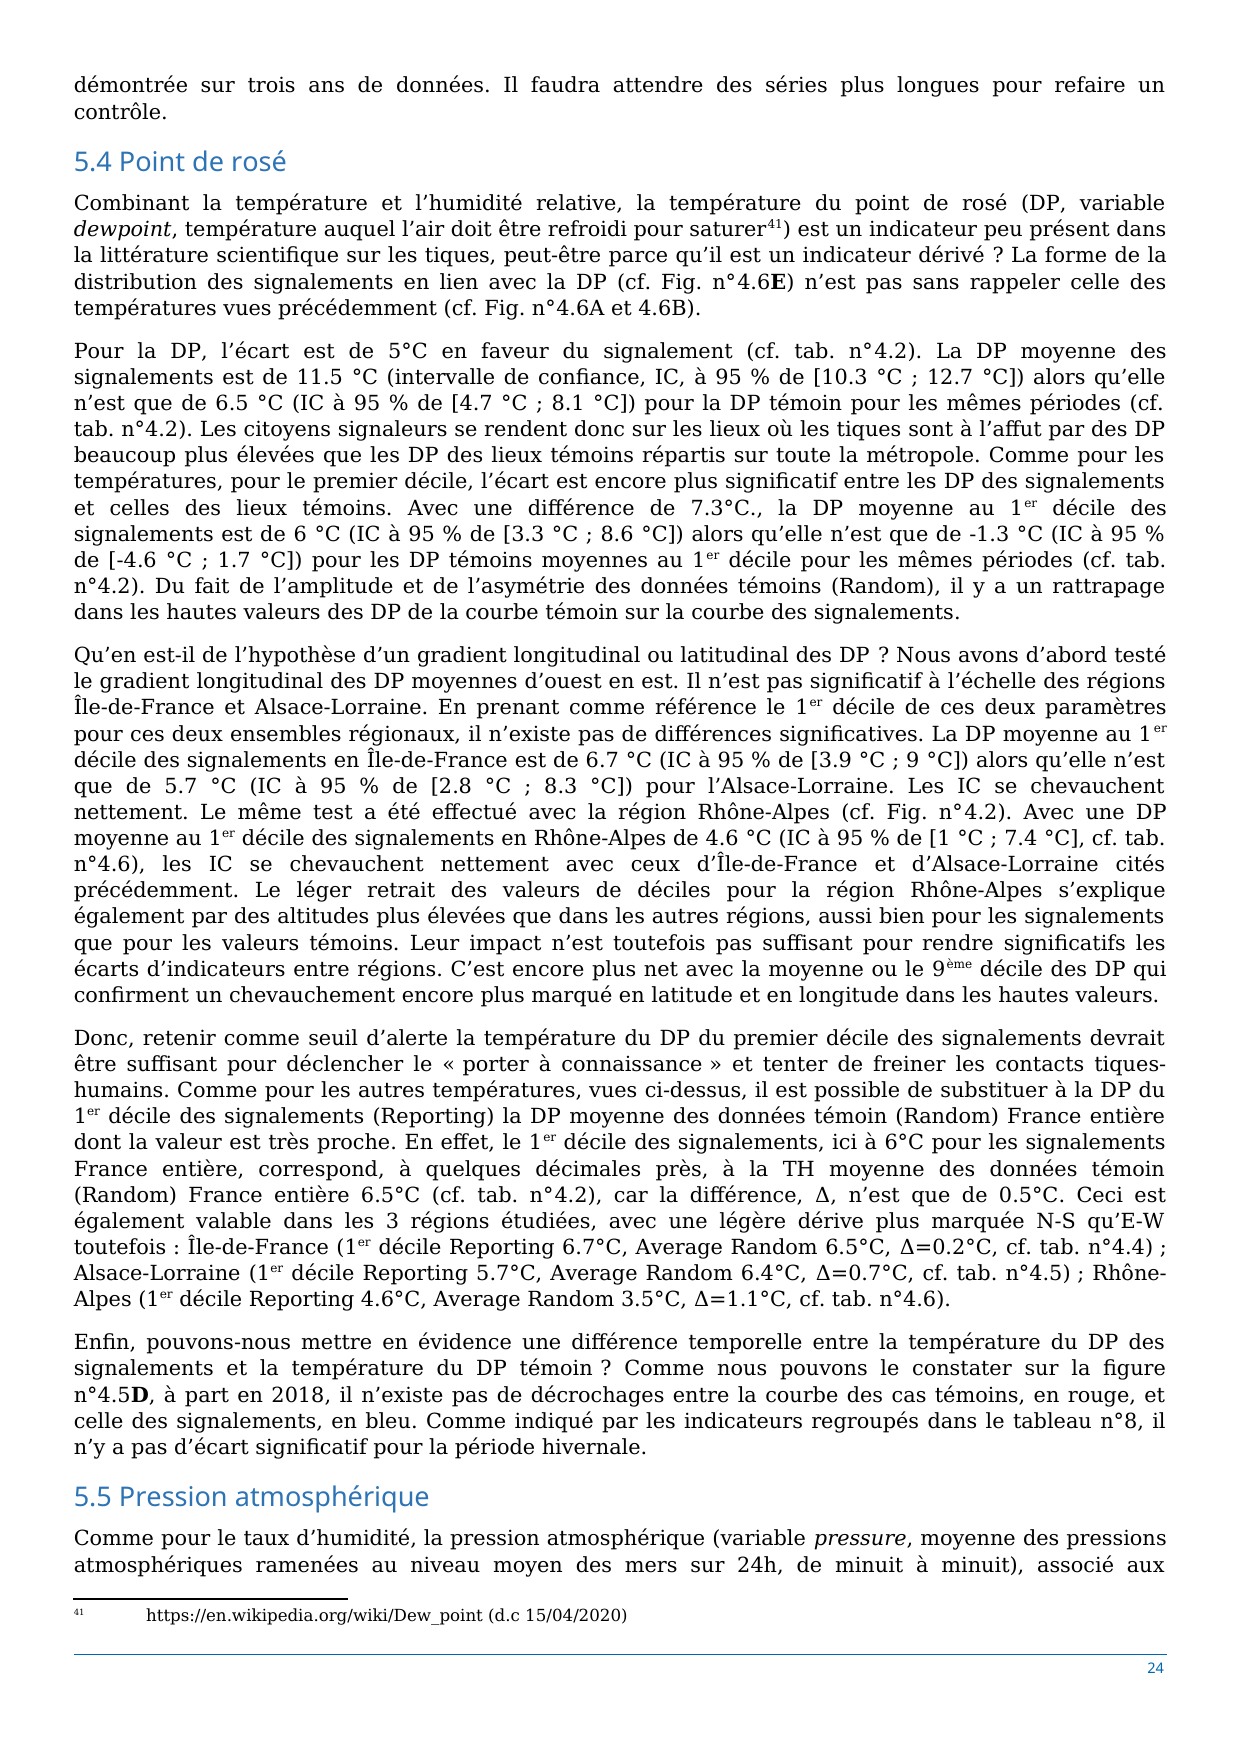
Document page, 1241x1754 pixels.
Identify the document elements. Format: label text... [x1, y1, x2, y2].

subtitle 5.4 Point de rosé [73, 142, 1167, 179]
text Pour la DP, l’écart est de 5°C en faveur du signalement (cf. tab. n°4.2). La DP moyenne des signalements est de 11.5 °C (intervalle de confiance, IC, à 95 % de [10.3 °C ; 12.7 °C]) alors qu’elle n’est que de 6.5 °C (IC à 95 % de [4.7 °C ; 8.1 °C]) pour la DP témoin pour les mêmes périodes (cf. tab. n°4.2). Les citoyens signaleurs se rendent donc sur les lieux où les tiques sont à l’affut par des DP beaucoup plus élevées que les DP des lieux témoins répartis sur toute la métropole. Comme pour les températures, pour le premier décile, l’écart est encore plus significatif entre les DP des signalements et celles des lieux témoins. Avec une différence de 7.3°C., la DP moyenne au 1er décile des signalements est de 6 °C (IC à 95 % de [3.3 °C ; 8.6 °C]) alors qu’elle n’est que de -1.3 °C (IC à 95 % de [-4.6 °C ; 1.7 °C]) pour les DP témoins moyennes au 1er décile pour les mêmes périodes (cf. tab. n°4.2). Du fait de l’amplitude et de l’asymétrie des données témoins (Random), il y a un rattrapage dans les hautes valeurs des DP de la courbe témoin sur la courbe des signalements. [73, 339, 1167, 624]
text Combinant la température et l’humidité relative, la température du point de rosé (DP, variable dewpoint, température auquel l’air doit être refroidi pour saturer) est un indicateur peu présent dans la littérature scientifique sur les tiques, peut-être parce qu’il est un indicateur dérivé ? La forme de la distribution des signalements en lien avec la DP (cf. Fig. n°4.6E) n’est pas sans rappeler celle des températures vues précédemment (cf. Fig. n°4.6A et 4.6B). [73, 191, 1167, 320]
text Qu’en est-il de l’hypothèse d’un gradient longitudinal ou latitudinal des DP ? Nous avons d’abord testé le gradient longitudinal des DP moyennes d’ouest en est. Il n’est pas significatif à l’échelle des régions Île-de-France et Alsace-Lorraine. En prenant comme référence le 1er décile de ces deux paramètres pour ces deux ensembles régionaux, il n’existe pas de différences significatives. La DP moyenne au 1er décile des signalements en Île-de-France est de 6.7 °C (IC à 95 % de [3.9 °C ; 9 °C]) alors qu’elle n’est que de 5.7 °C (IC à 95 % de [2.8 °C ; 8.3 °C]) pour l’Alsace-Lorraine. Les IC se chevauchent nettement. Le même test a été effectué avec la région Rhône-Alpes (cf. Fig. n°4.2). Avec une DP moyenne au 1er décile des signalements en Rhône-Alpes de 4.6 °C (IC à 95 % de [1 °C ; 7.4 °C], cf. tab. n°4.6), les IC se chevauchent nettement avec ceux d’Île-de-France et d’Alsace-Lorraine cités précédemment. Le léger retrait des valeurs de déciles pour la région Rhône-Alpes s’explique également par des altitudes plus élevées que dans les autres régions, aussi bien pour les signalements que pour les valeurs témoins. Leur impact n’est toutefois pas suffisant pour rendre significatifs les écarts d’indicateurs entre régions. C’est encore plus net avec la moyenne ou le 9ème décile des DP qui confirment un chevauchement encore plus marqué en latitude et en longitude dans les hautes valeurs. [73, 643, 1167, 1007]
subtitle 5.5 Pression atmosphérique [73, 1478, 1167, 1514]
text Donc, retenir comme seuil d’alerte la température du DP du premier décile des signalements devrait être suffisant pour déclencher le « porter à connaissance » et tenter de freiner les contacts tiques-humains. Comme pour les autres températures, vues ci-dessus, il est possible de substituer à la DP du 1er décile des signalements (Reporting) la DP moyenne des données témoin (Random) France entière dont la valeur est très proche. En effet, le 1er décile des signalements, ici à 6°C pour les signalements France entière, correspond, à quelques décimales près, à la TH moyenne des données témoin (Random) France entière 6.5°C (cf. tab. n°4.2), car la différence, Δ, n’est que de 0.5°C. Ceci est également valable dans les 3 régions étudiées, avec une légère dérive plus marquée N-S qu’E-W toutefois : Île-de-France (1er décile Reporting 6.7°C, Average Random 6.5°C, Δ=0.2°C, cf. tab. n°4.4) ; Alsace-Lorraine (1er décile Reporting 5.7°C, Average Random 6.4°C, Δ=0.7°C, cf. tab. n°4.5) ; Rhône-Alpes (1er décile Reporting 4.6°C, Average Random 3.5°C, Δ=1.1°C, cf. tab. n°4.6). [73, 1026, 1167, 1312]
text Enfin, pouvons-nous mettre en évidence une différence temporelle entre la température du DP des signalements et la température du DP témoin ? Comme nous pouvons le constater sur la figure n°4.5D, à part en 2018, il n’existe pas de décrochages entre la courbe des cas témoins, en rouge, et celle des signalements, en bleu. Comme indiqué par les indicateurs regroupés dans le tableau n°8, il n’y a pas d’écart significatif pour la période hivernale. [73, 1330, 1167, 1459]
text Comme pour le taux d’humidité, la pression atmosphérique (variable pressure, moyenne des pressions atmosphériques ramenées au niveau moyen des mers sur 24h, de minuit à minuit), associé aux [73, 1526, 1167, 1577]
text https://en.wikipedia.org/wiki/Dew_point (d.c 15/04/2020) [73, 1606, 1167, 1625]
text démontrée sur trois ans de données. Il faudra attendre des séries plus longues pour refaire un contrôle. [73, 73, 1167, 124]
